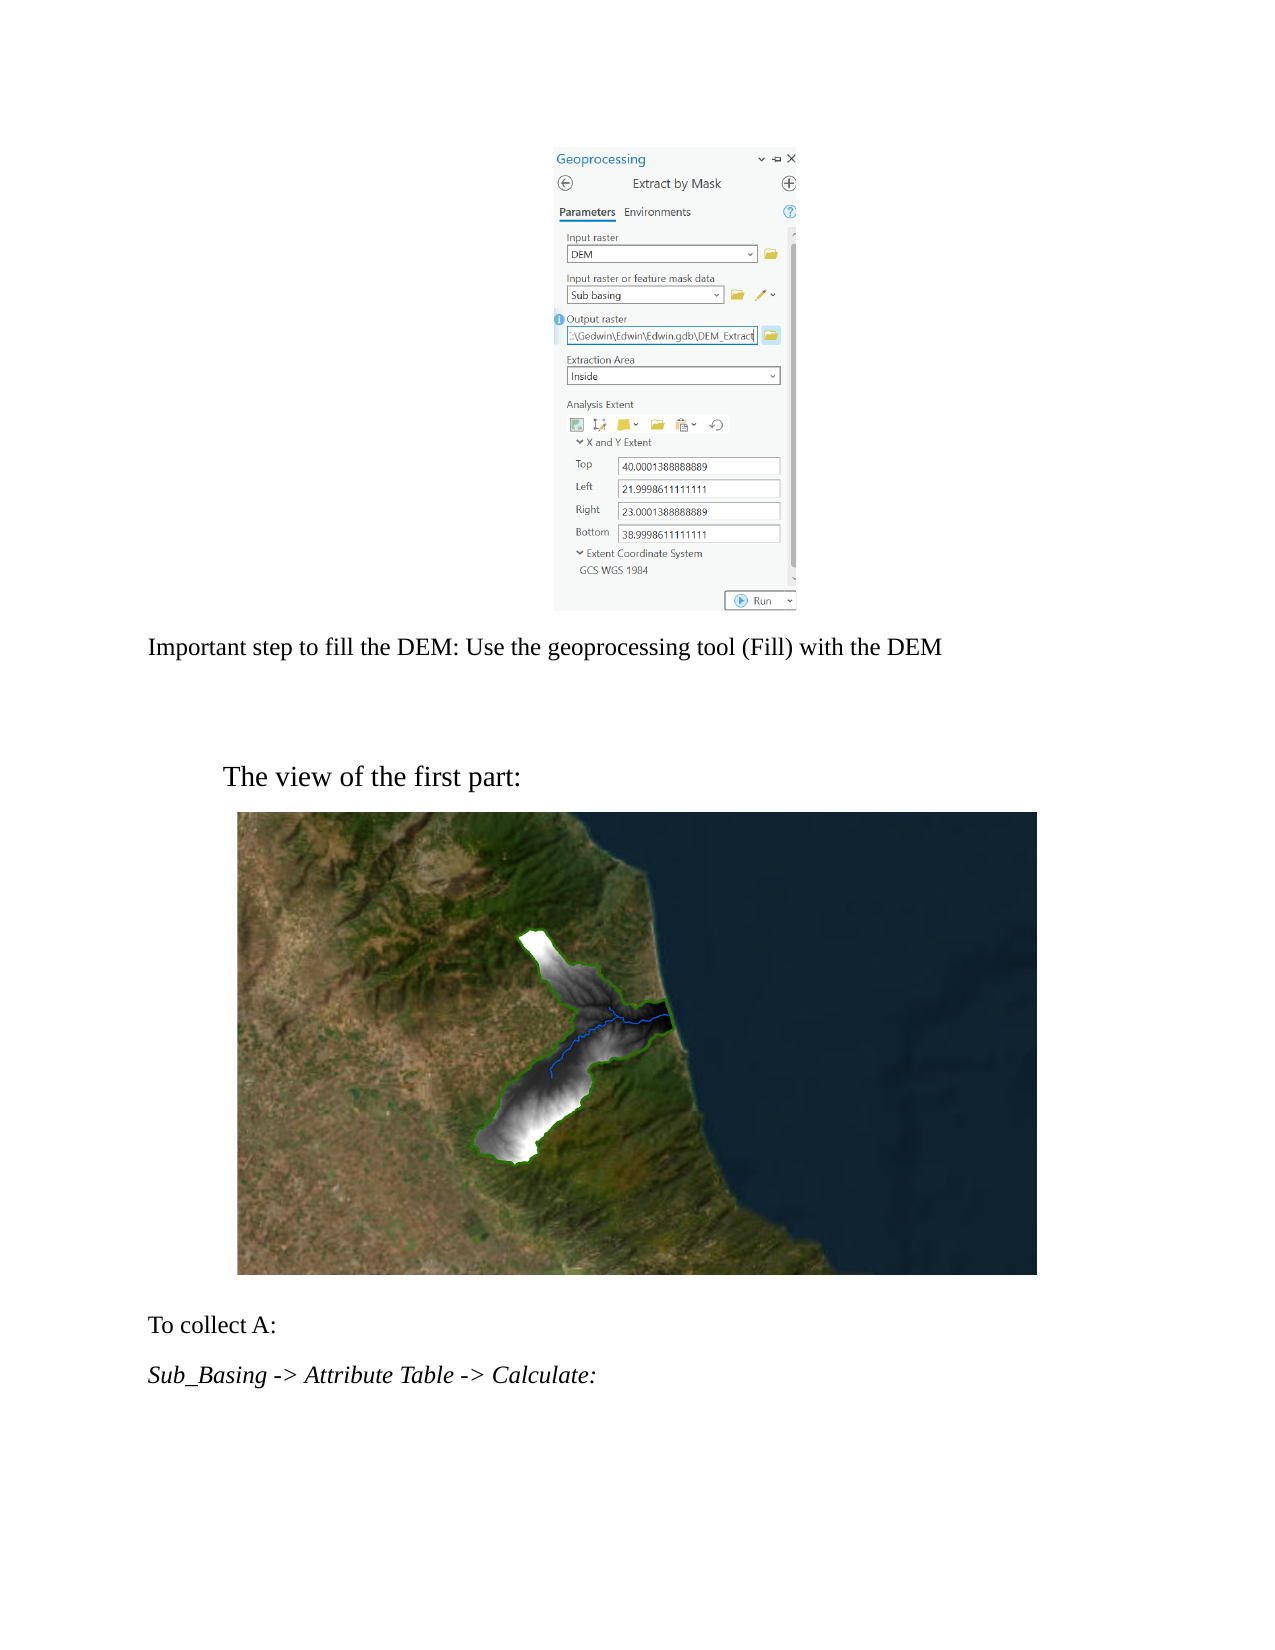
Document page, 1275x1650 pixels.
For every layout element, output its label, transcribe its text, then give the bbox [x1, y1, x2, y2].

text Important step to fill the DEM: Use the geoprocessing tool (Fill) with the DEM [148, 632, 1127, 661]
list The view of the first part: [223, 759, 1127, 792]
text Sub_Basing -> Attribute Table -> Calculate: [148, 1360, 1127, 1389]
text To collect A: [148, 1311, 1127, 1339]
